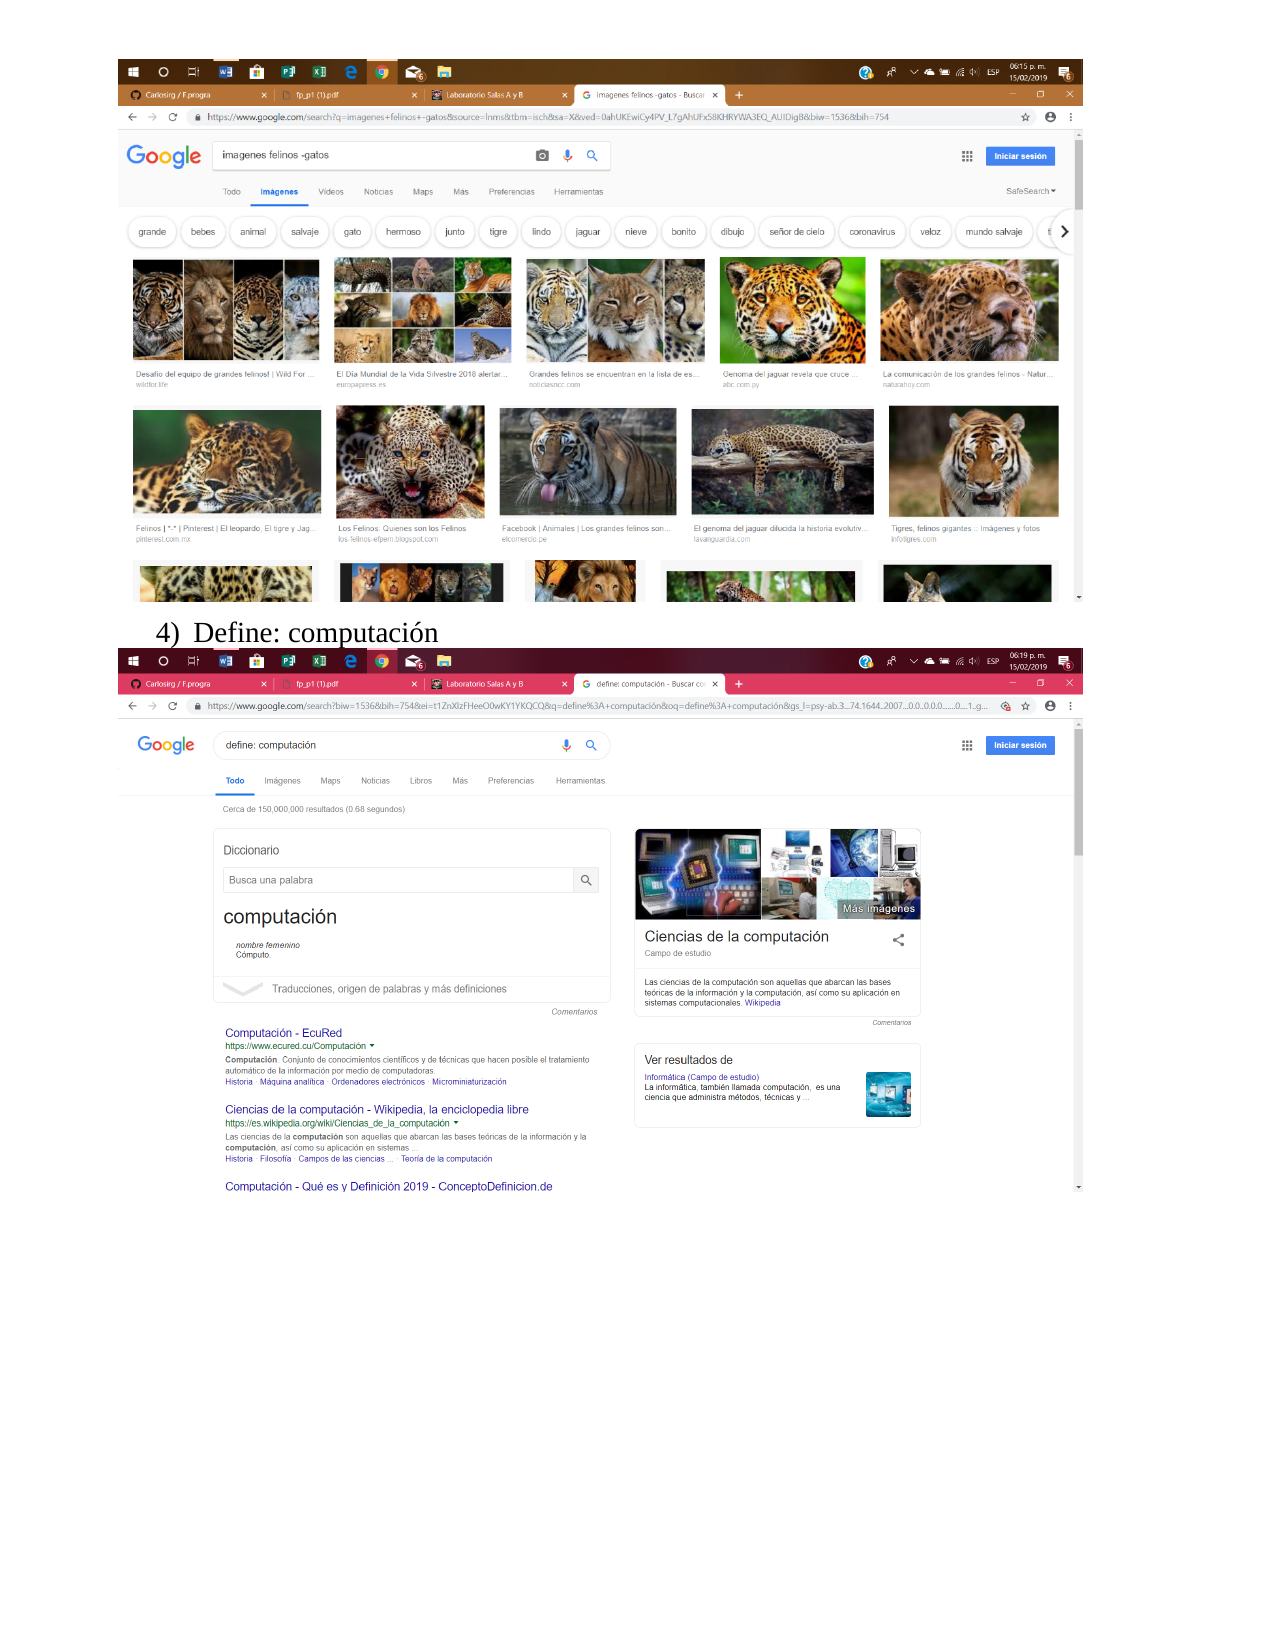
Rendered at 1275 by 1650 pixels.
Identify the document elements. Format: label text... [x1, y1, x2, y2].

list Define: computación [156, 615, 1205, 648]
